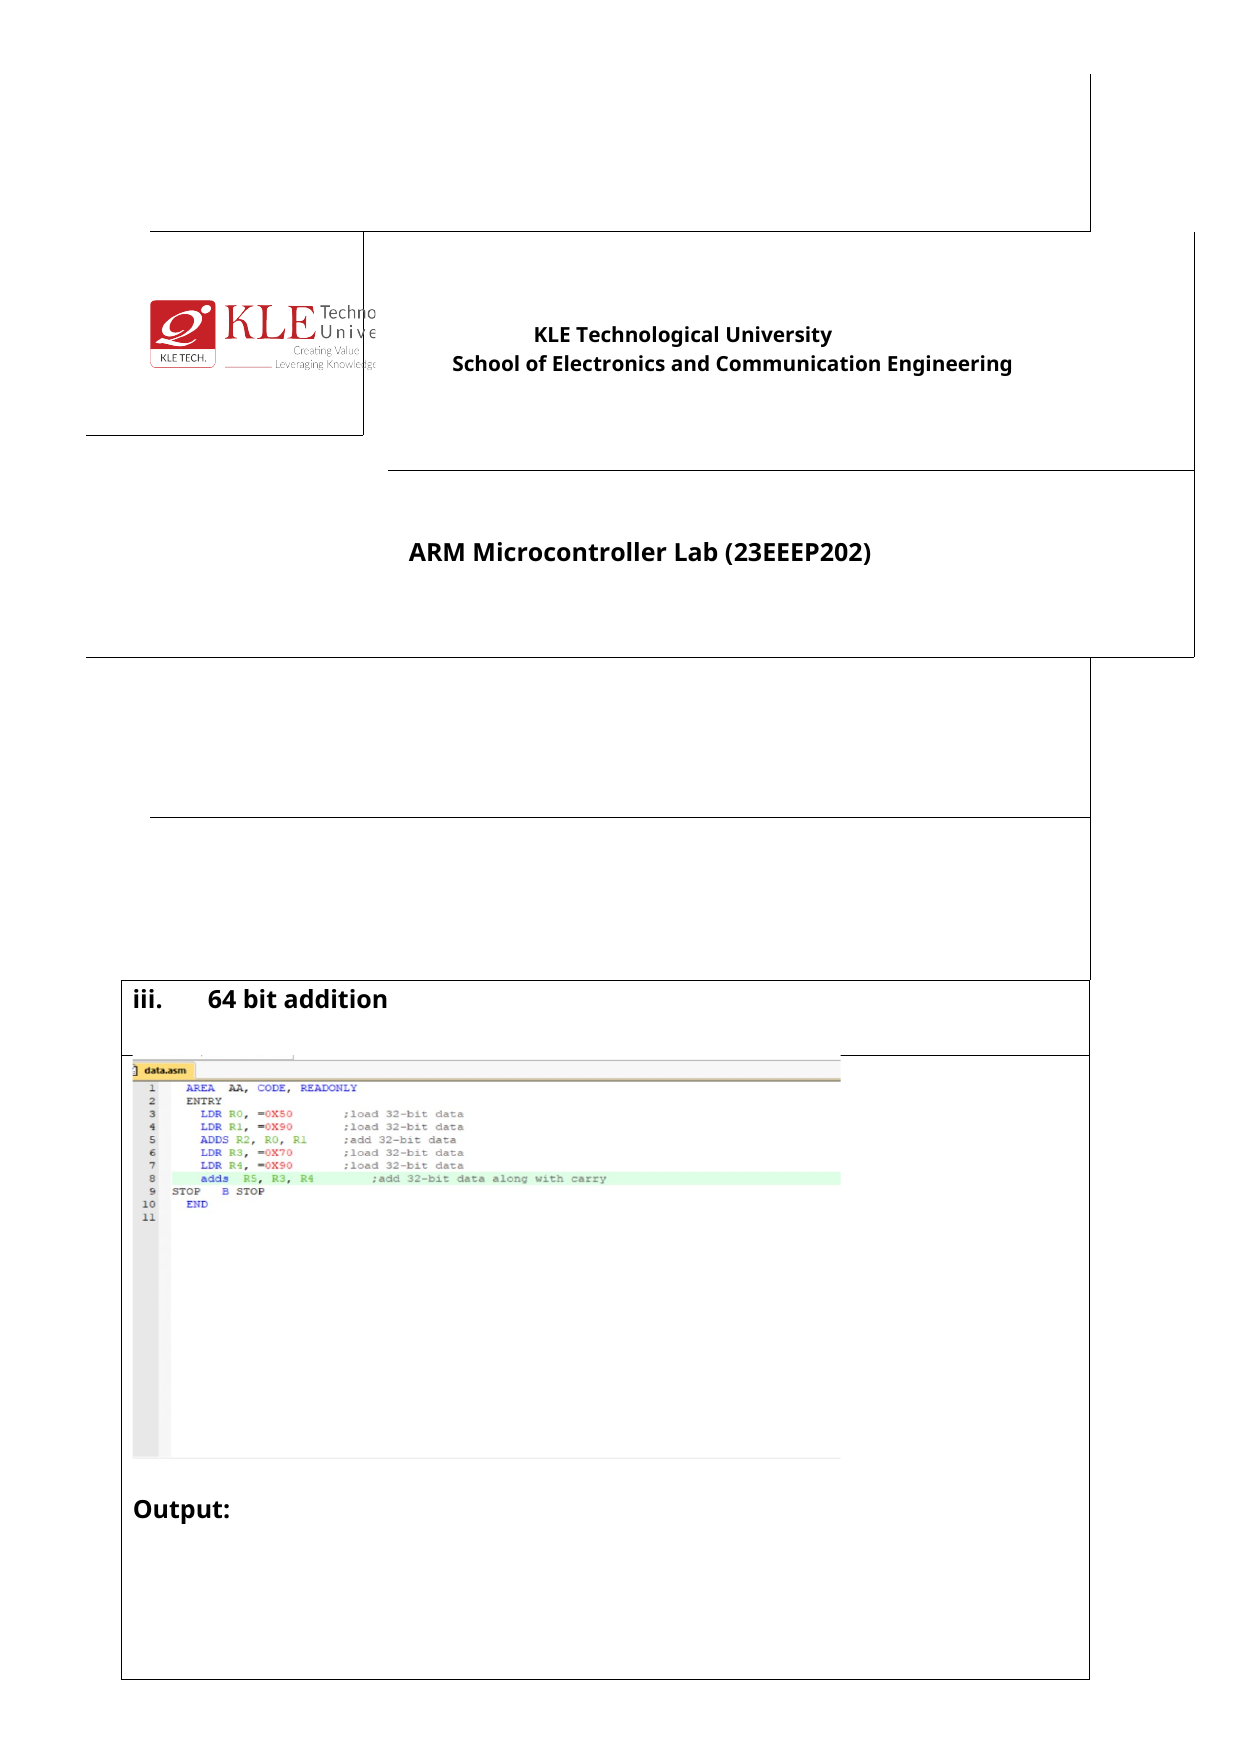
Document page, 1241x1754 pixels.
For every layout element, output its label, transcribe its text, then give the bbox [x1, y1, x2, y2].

table_header 64 bit addition [122, 981, 1089, 1054]
table_cell Output: [122, 1056, 1089, 1679]
